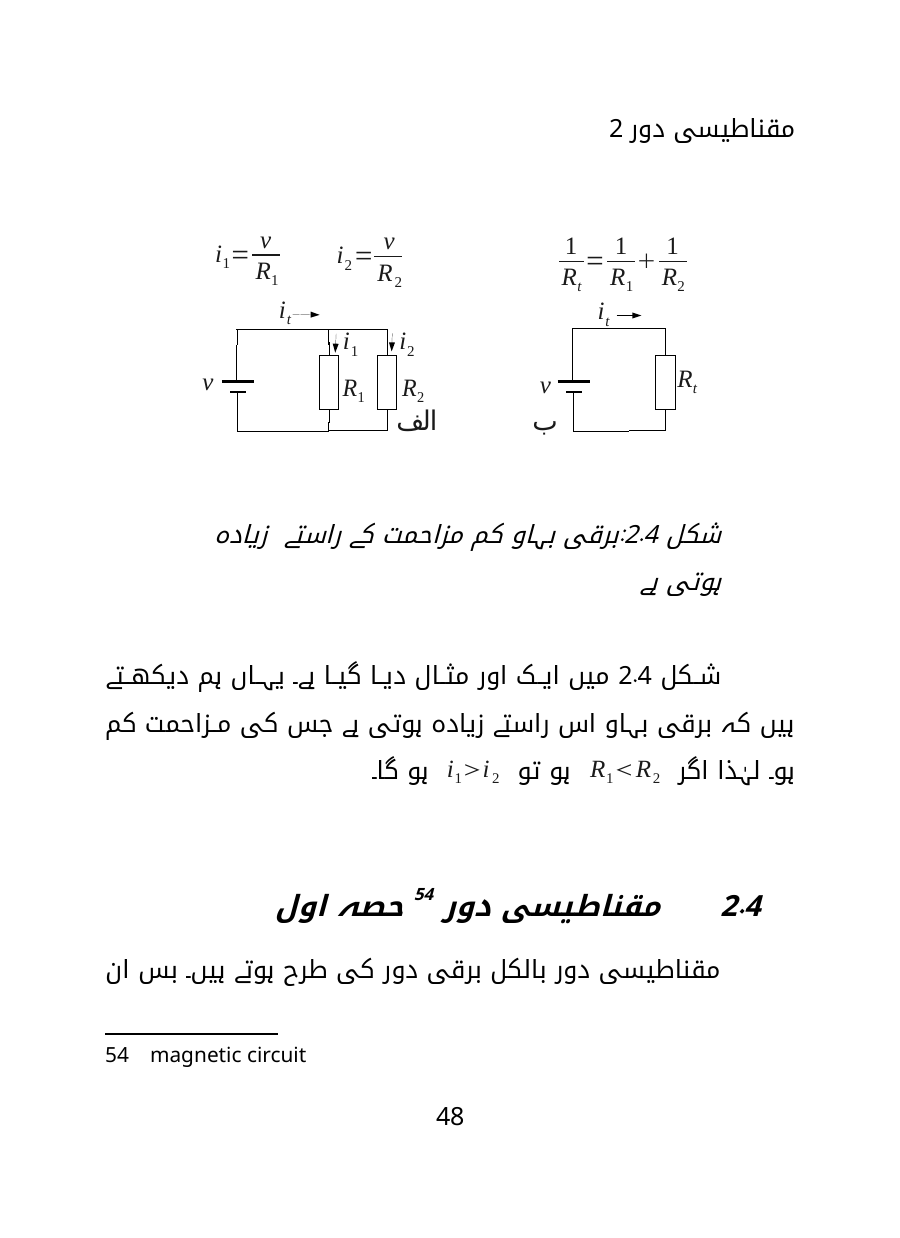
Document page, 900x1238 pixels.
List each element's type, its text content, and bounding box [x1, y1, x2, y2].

text شکل 2.4 میں ایک اور مثال دیا گیا ہے۔ یہاں ہم دیکھتے ہیں کہ برقی بہاو اس راستے زیادہ ہوتی ہے جس کی مزاحمت کم ہو۔ لہٰذا اگرہو توہو گا۔ [105, 652, 795, 795]
list magnetic circuit [105, 1040, 795, 1068]
text مقناطیسی دور بالکل برقی دور کی طرح ہوتے ہیں۔ بس ان میں برقی دباؤ کی جگہ مقناطیسی دباؤ ، برقی رو کی جگہ مقناطیسی رو اور مزاحمت کی جگی ہچکچاہٹ ہوتا ہے۔ لہٰذا ہم بالکل ایک برقی دور کی طرح ایک مقناطیسی دور بنا سکتے ہیں۔ ایسا ہی ایک دور شکل 2.5 حصہ الف میں دکھایا گیا ہے۔ [105, 947, 795, 994]
subtitle مقناطیسی دور حصہ اول [105, 879, 720, 934]
text شکل 2.4:برقی بہاو کم مزاحمت کے راستے زیادہ ہوتی ہے [179, 195, 721, 606]
